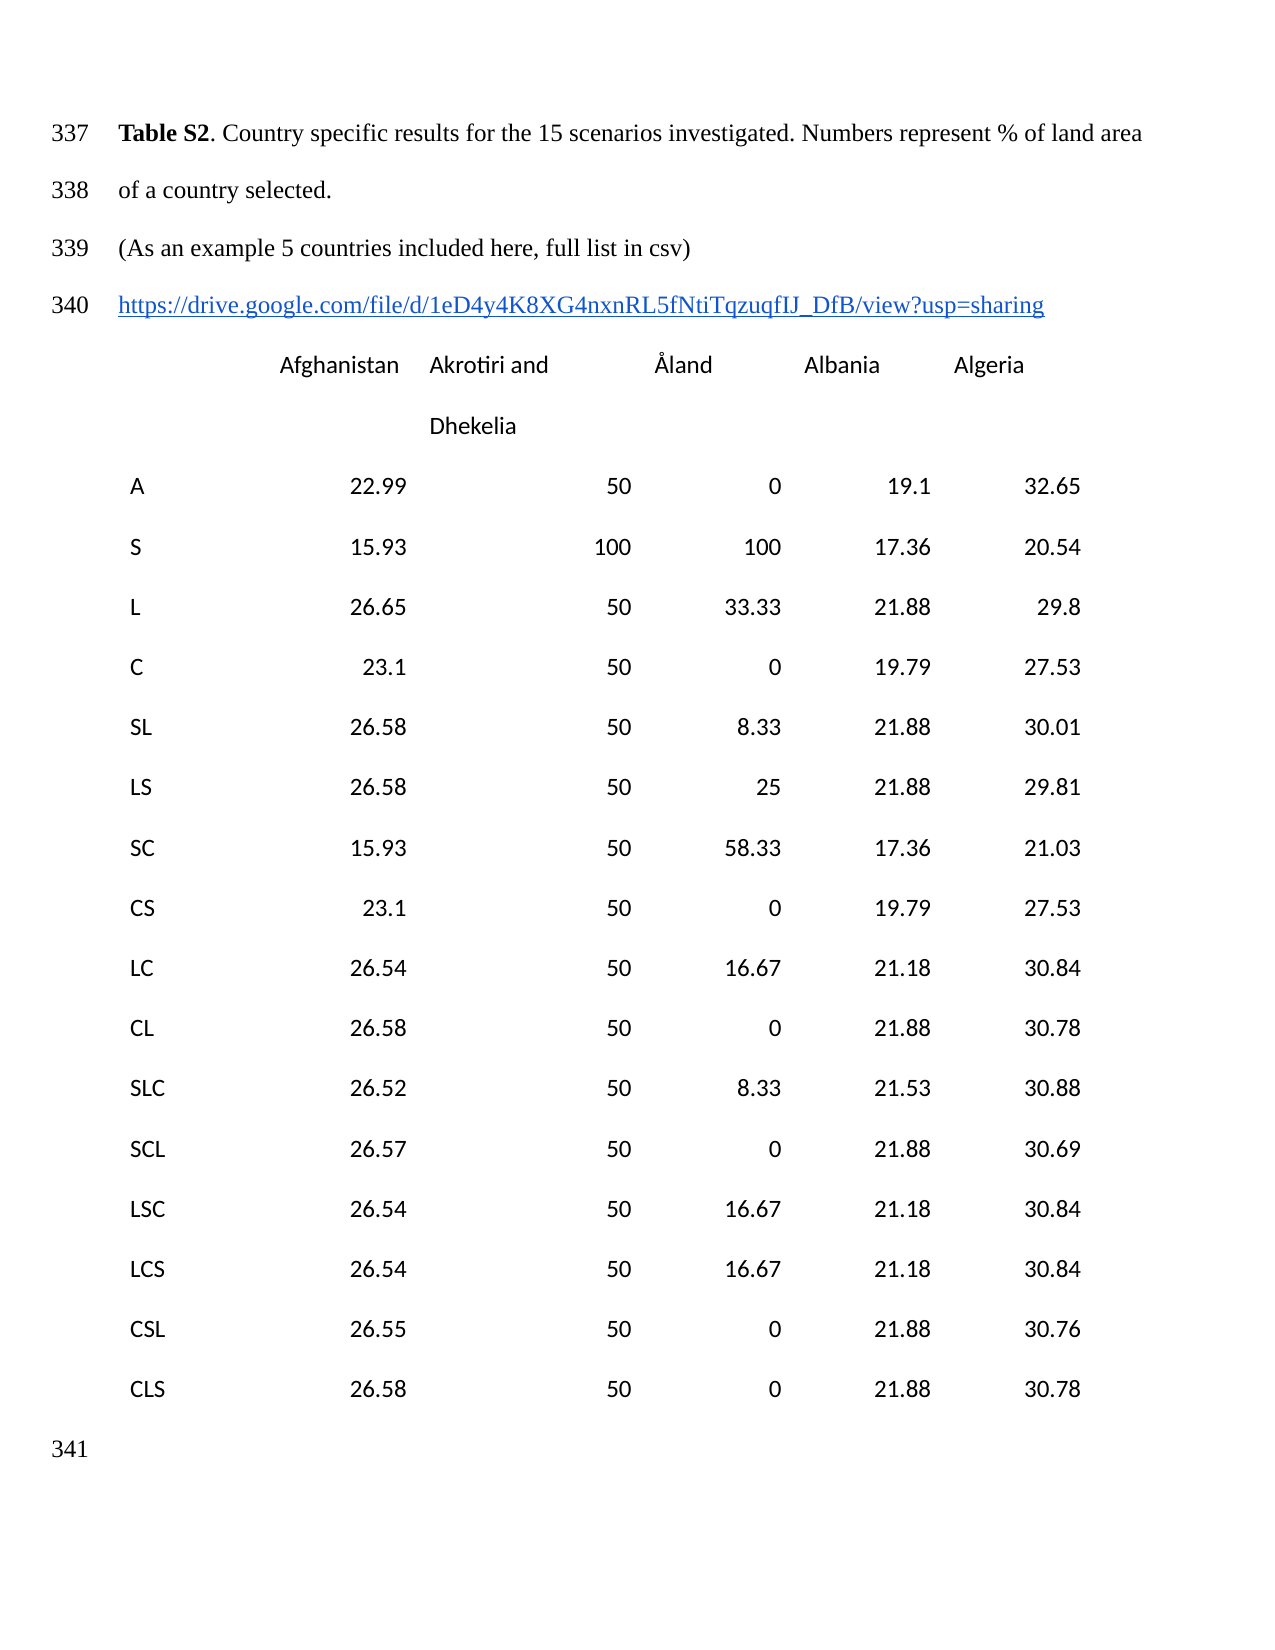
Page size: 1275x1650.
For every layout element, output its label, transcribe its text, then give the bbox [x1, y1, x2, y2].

table_cell 21.88 [793, 711, 942, 770]
table_cell 16.67 [643, 1193, 792, 1252]
table_cell 26.58 [268, 711, 417, 770]
table_cell 26.65 [268, 591, 417, 650]
table_cell 26.54 [268, 1193, 417, 1252]
table_cell SLC [119, 1073, 267, 1132]
table_cell SC [119, 832, 267, 891]
table_header Albania [793, 349, 942, 469]
table_cell 19.1 [793, 470, 942, 529]
table_cell 22.99 [268, 470, 417, 529]
table_cell CLS [119, 1374, 267, 1433]
table_cell SCL [119, 1133, 267, 1192]
table_cell 21.88 [793, 1374, 942, 1433]
table_cell 50 [418, 711, 642, 770]
table_cell 16.67 [643, 952, 792, 1011]
table_cell 21.88 [793, 1133, 942, 1192]
table_cell 0 [643, 892, 792, 951]
table_cell CL [119, 1012, 267, 1071]
table_cell 30.76 [943, 1313, 1092, 1372]
table_cell 17.36 [793, 531, 942, 590]
table_cell 50 [418, 1073, 642, 1132]
table_cell 20.54 [943, 531, 1092, 590]
table_cell 26.57 [268, 1133, 417, 1192]
table_cell 26.55 [268, 1313, 417, 1372]
table_cell CSL [119, 1313, 267, 1372]
table_cell 29.81 [943, 771, 1092, 831]
table_cell 50 [418, 1374, 642, 1433]
table_cell 0 [643, 1313, 792, 1372]
table_cell 19.79 [793, 892, 942, 951]
table_cell S [119, 531, 267, 590]
table_cell 58.33 [643, 832, 792, 891]
table_cell 30.78 [943, 1374, 1092, 1433]
table_cell 50 [418, 1313, 642, 1372]
table_cell LS [119, 771, 267, 831]
table_cell 30.84 [943, 1253, 1092, 1312]
table_cell 17.36 [793, 832, 942, 891]
table_header Akrotiri and Dhekelia [418, 349, 642, 469]
table_cell 27.53 [943, 892, 1092, 951]
table_cell 19.79 [793, 651, 942, 710]
table_cell 29.8 [943, 591, 1092, 650]
table_cell 50 [418, 892, 642, 951]
table_cell LSC [119, 1193, 267, 1252]
table_cell CS [119, 892, 267, 951]
table_cell 21.53 [793, 1073, 942, 1132]
table_cell 26.58 [268, 771, 417, 831]
table_header [119, 349, 267, 469]
text Table S2. Country specific results for the 15 scenarios investigated. Numbers represent % of land area of a country selected. (As an example 5 countries included here, full list in csv) https://drive.google.com/file/d/1eD4y4K8XG4nxnRL5fNtiTqzuqfIJ_DfB/view?usp=sharing [118, 118, 1157, 319]
table_cell 50 [418, 591, 642, 650]
table_cell A [119, 470, 267, 529]
table_cell 30.69 [943, 1133, 1092, 1192]
table_cell 23.1 [268, 651, 417, 710]
table_cell LC [119, 952, 267, 1011]
table_cell 26.52 [268, 1073, 417, 1132]
table_cell 27.53 [943, 651, 1092, 710]
table_cell LCS [119, 1253, 267, 1312]
table_header Afghanistan [268, 349, 417, 469]
table_cell 21.03 [943, 832, 1092, 891]
table_cell 15.93 [268, 832, 417, 891]
table_cell 50 [418, 771, 642, 831]
table_cell 0 [643, 651, 792, 710]
table_cell 50 [418, 1133, 642, 1192]
table_cell 26.58 [268, 1012, 417, 1071]
table_cell 8.33 [643, 1073, 792, 1132]
table_cell 21.18 [793, 1253, 942, 1312]
table_cell 21.18 [793, 1193, 942, 1252]
table_cell 0 [643, 470, 792, 529]
table_cell SL [119, 711, 267, 770]
table_cell 15.93 [268, 531, 417, 590]
table_cell C [119, 651, 267, 710]
table_cell 100 [418, 531, 642, 590]
table_cell 21.88 [793, 591, 942, 650]
table_cell 0 [643, 1374, 792, 1433]
table_cell 33.33 [643, 591, 792, 650]
table_cell 0 [643, 1012, 792, 1071]
table_cell 50 [418, 1012, 642, 1071]
table_cell 21.18 [793, 952, 942, 1011]
table_cell 26.54 [268, 1253, 417, 1312]
table_cell 16.67 [643, 1253, 792, 1312]
table_cell 23.1 [268, 892, 417, 951]
table_cell 50 [418, 651, 642, 710]
table_cell 0 [643, 1133, 792, 1192]
table_cell 26.54 [268, 952, 417, 1011]
table_cell 25 [643, 771, 792, 831]
table_cell 8.33 [643, 711, 792, 770]
table_cell 50 [418, 952, 642, 1011]
table_cell 21.88 [793, 1012, 942, 1071]
table_cell 30.88 [943, 1073, 1092, 1132]
table_cell 30.01 [943, 711, 1092, 770]
table_cell 30.84 [943, 1193, 1092, 1252]
table_cell 50 [418, 470, 642, 529]
table_cell 50 [418, 1253, 642, 1312]
table_cell 26.58 [268, 1374, 417, 1433]
table_cell 100 [643, 531, 792, 590]
table_header Åland [643, 349, 792, 469]
table_cell 21.88 [793, 1313, 942, 1372]
table_cell 21.88 [793, 771, 942, 831]
table_cell 30.84 [943, 952, 1092, 1011]
table_cell L [119, 591, 267, 650]
table_cell 32.65 [943, 470, 1092, 529]
table_cell 50 [418, 1193, 642, 1252]
table_cell 50 [418, 832, 642, 891]
table_header Algeria [943, 349, 1092, 469]
table_cell 30.78 [943, 1012, 1092, 1071]
